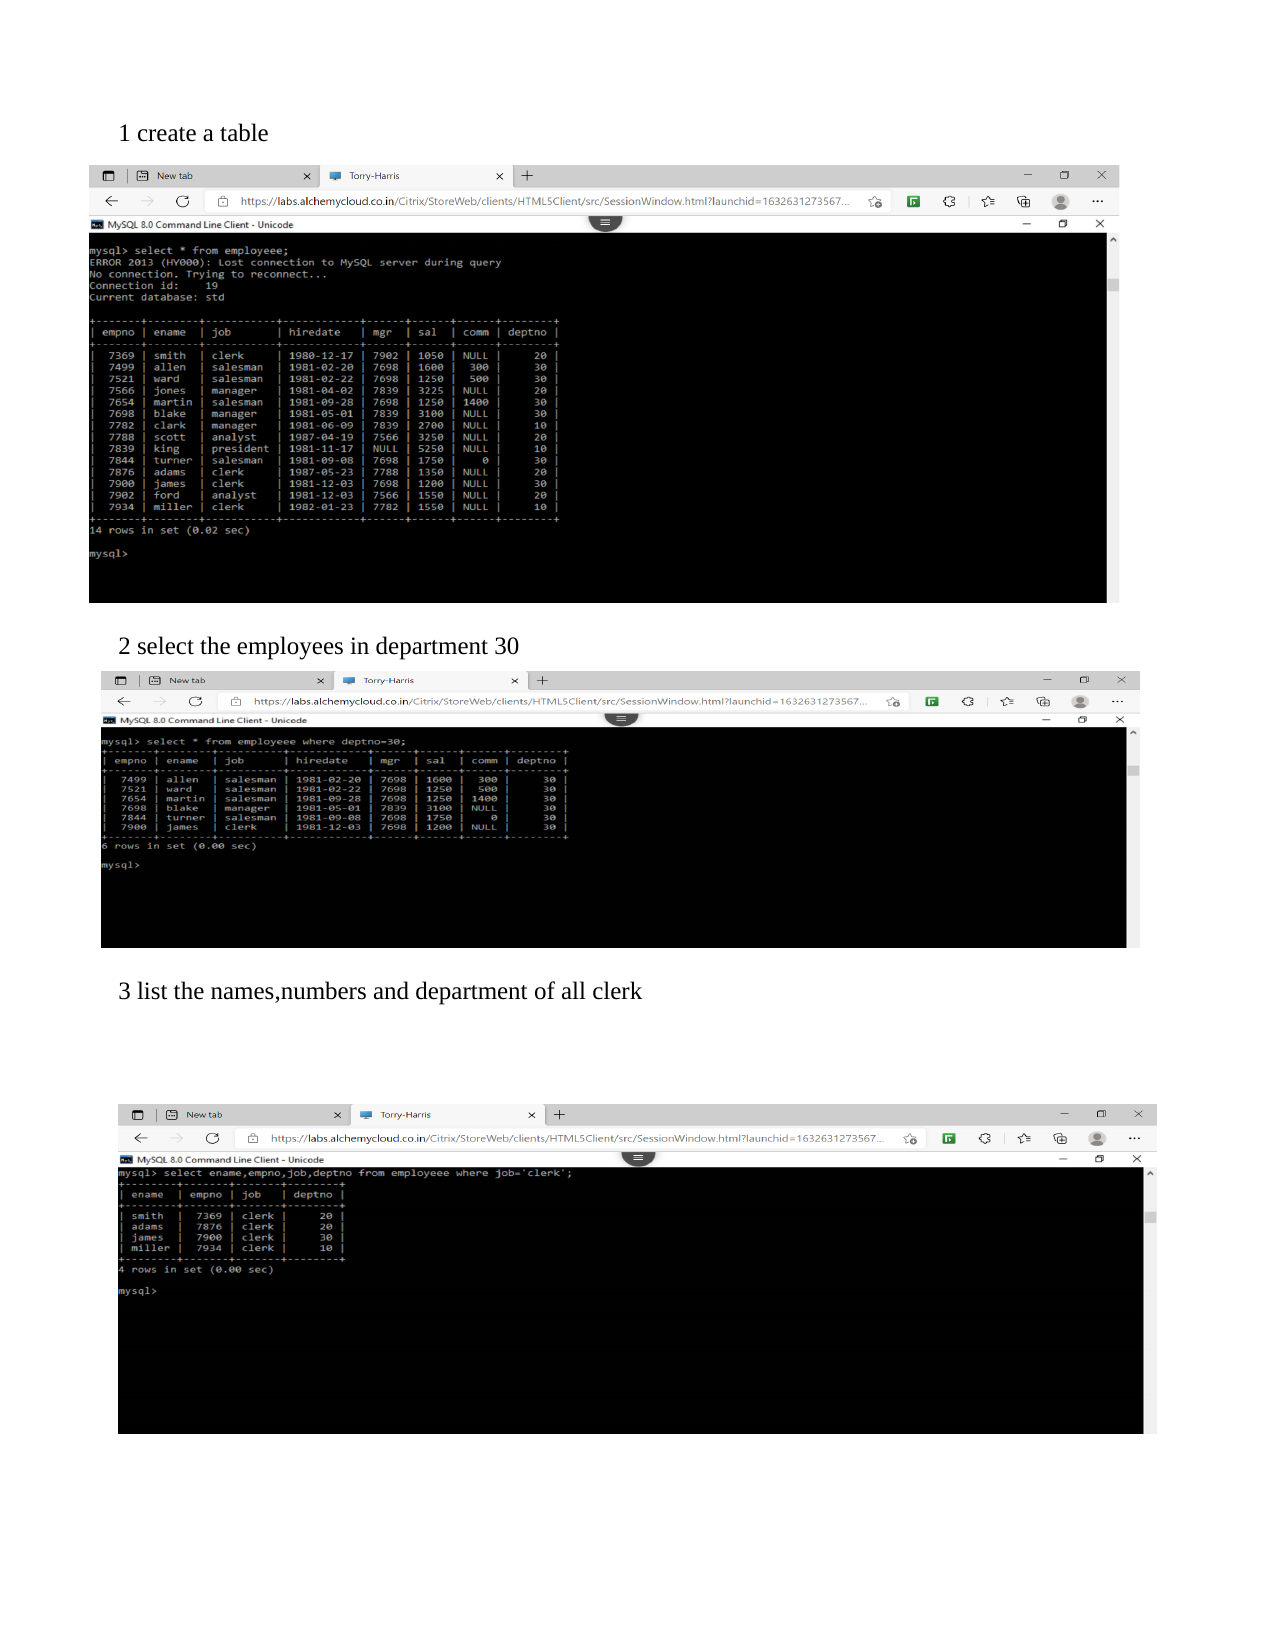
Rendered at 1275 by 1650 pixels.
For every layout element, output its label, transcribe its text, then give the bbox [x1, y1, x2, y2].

text 3 list the names,numbers and department of all clerk [118, 976, 1157, 1005]
picture [89, 165, 1120, 603]
picture [118, 1168, 1157, 1434]
text 2 select the employees in department 30 [118, 631, 1157, 660]
text 1 create a table [118, 118, 1157, 147]
picture [101, 671, 1140, 948]
